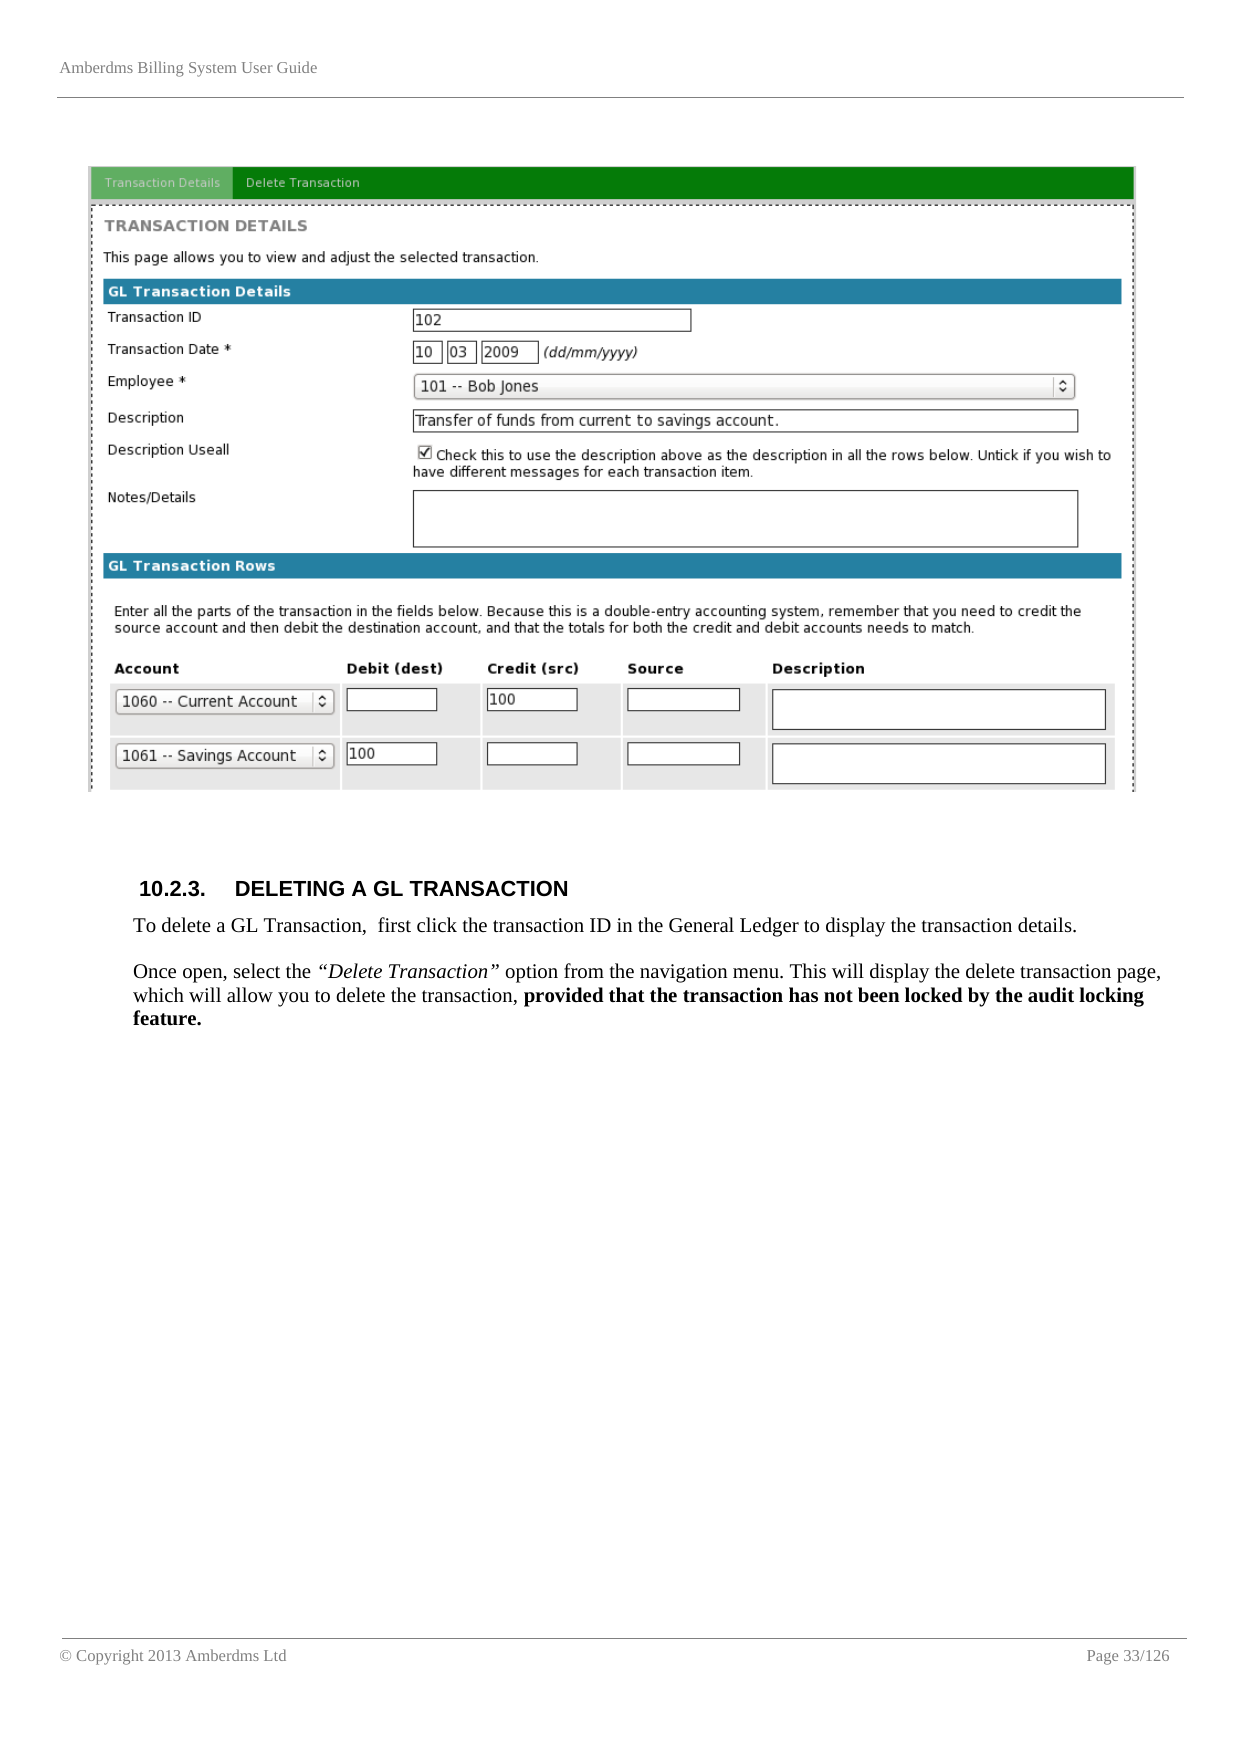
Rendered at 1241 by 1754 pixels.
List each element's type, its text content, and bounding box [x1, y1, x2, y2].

picture [88, 166, 1137, 792]
text To delete a GL Transaction, first click the transaction ID in the General Ledger to display the transaction details. [133, 914, 1181, 937]
text Once open, select the “Delete Transaction” option from the navigation menu. This will display the delete transaction page, which will allow you to delete the transaction, provided that the transaction has not been locked by the audit locking feature. [133, 960, 1181, 1030]
subtitle Deleting a GL Transaction [133, 877, 1181, 902]
